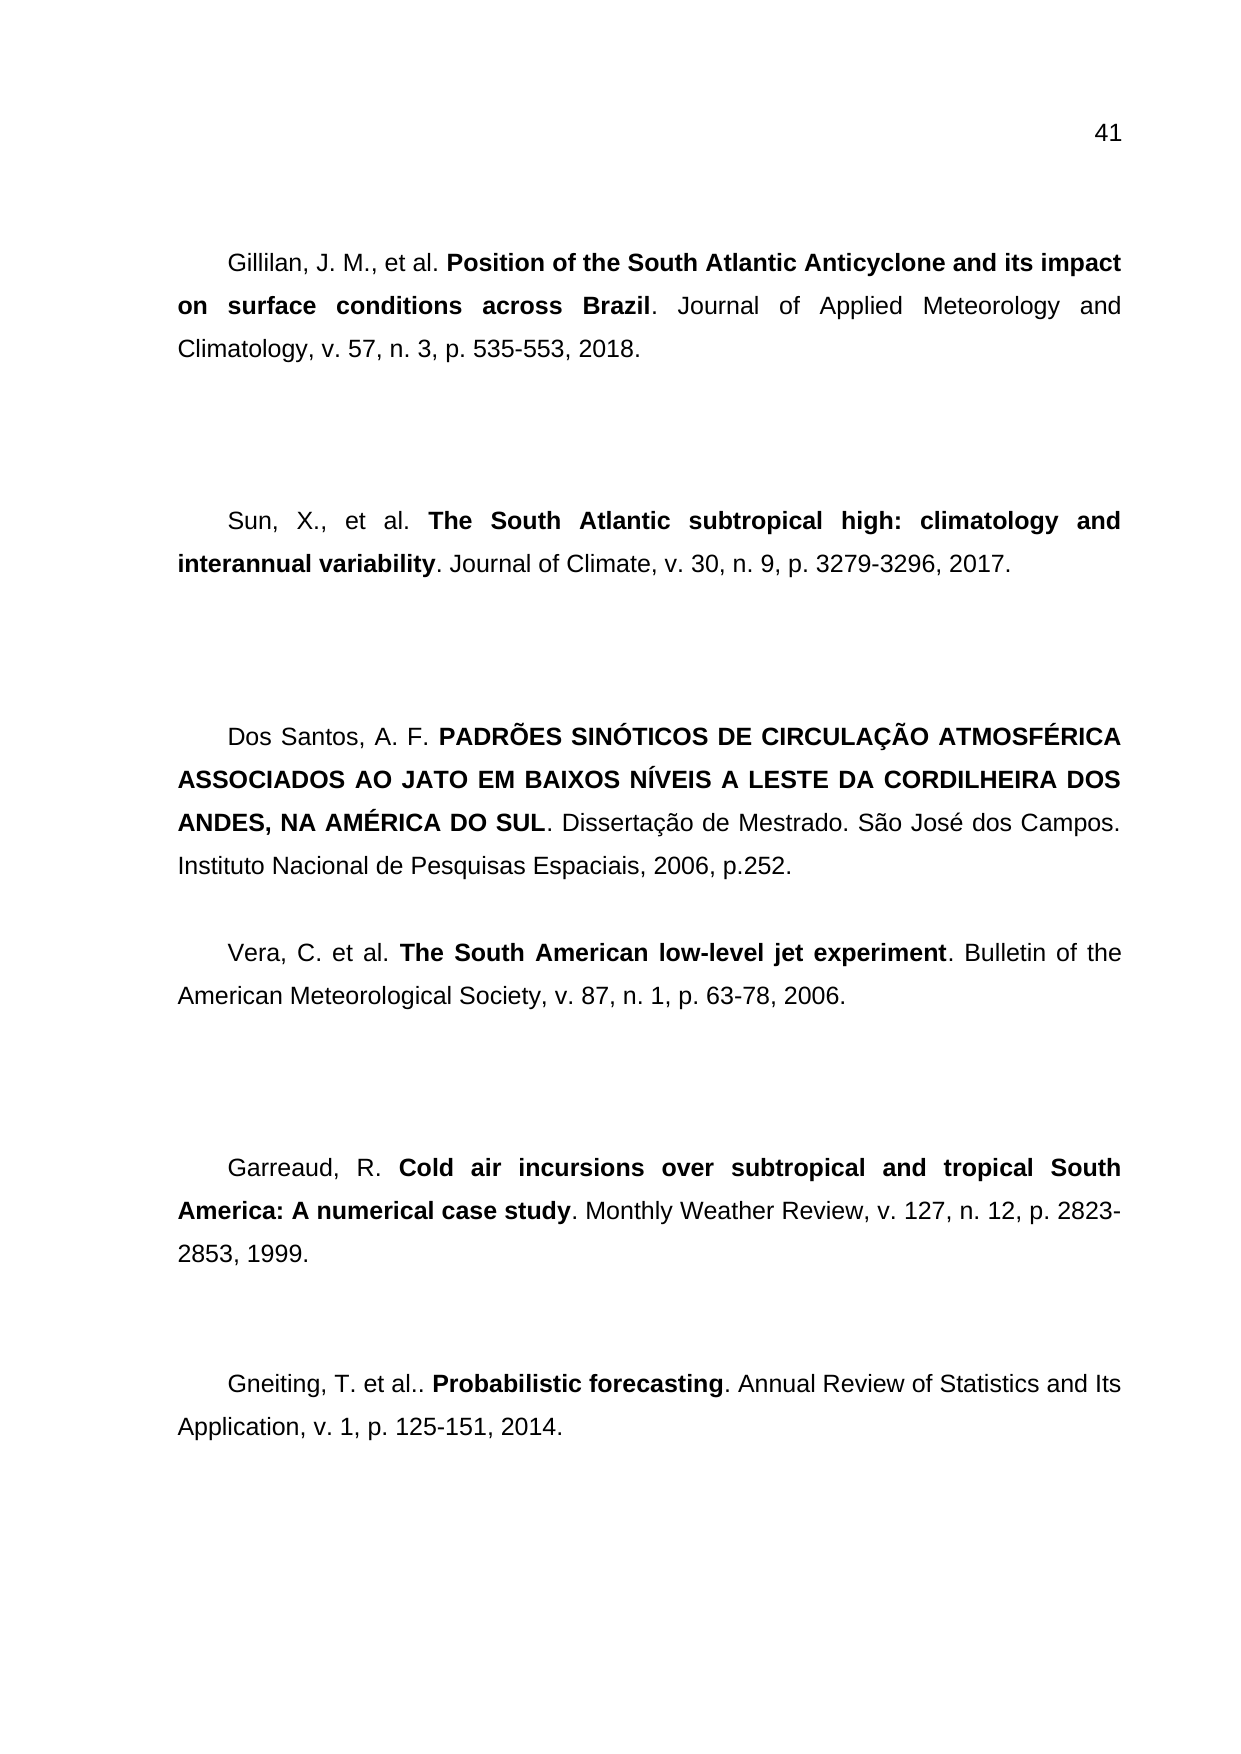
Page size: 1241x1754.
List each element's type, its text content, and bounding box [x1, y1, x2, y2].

text Dos Santos, A. F. PADRÕES SINÓTICOS DE CIRCULAÇÃO ATMOSFÉRICA ASSOCIADOS AO JATO EM BAIXOS NÍVEIS A LESTE DA CORDILHEIRA DOS ANDES, NA AMÉRICA DO SUL. Dissertação de Mestrado. São José dos Campos. Instituto Nacional de Pesquisas Espaciais, 2006, p.252. [177, 722, 1122, 880]
text Gneiting, T. et al.. Probabilistic forecasting. Annual Review of Statistics and Its Application, v. 1, p. 125-151, 2014. [177, 1369, 1122, 1441]
text Vera, C. et al. The South American low-level jet experiment. Bulletin of the American Meteorological Society, v. 87, n. 1, p. 63-78, 2006. [177, 937, 1122, 1009]
text Garreaud, R. Cold air incursions over subtropical and tropical South America: A numerical case study. Monthly Weather Review, v. 127, n. 12, p. 2823-2853, 1999. [177, 1153, 1122, 1268]
text Sun, X., et al. The South Atlantic subtropical high: climatology and interannual variability. Journal of Climate, v. 30, n. 9, p. 3279-3296, 2017. [177, 506, 1122, 578]
text Gillilan, J. M., et al. Position of the South Atlantic Anticyclone and its impact on surface conditions across Brazil. Journal of Applied Meteorology and Climatology, v. 57, n. 3, p. 535-553, 2018. [177, 247, 1122, 362]
